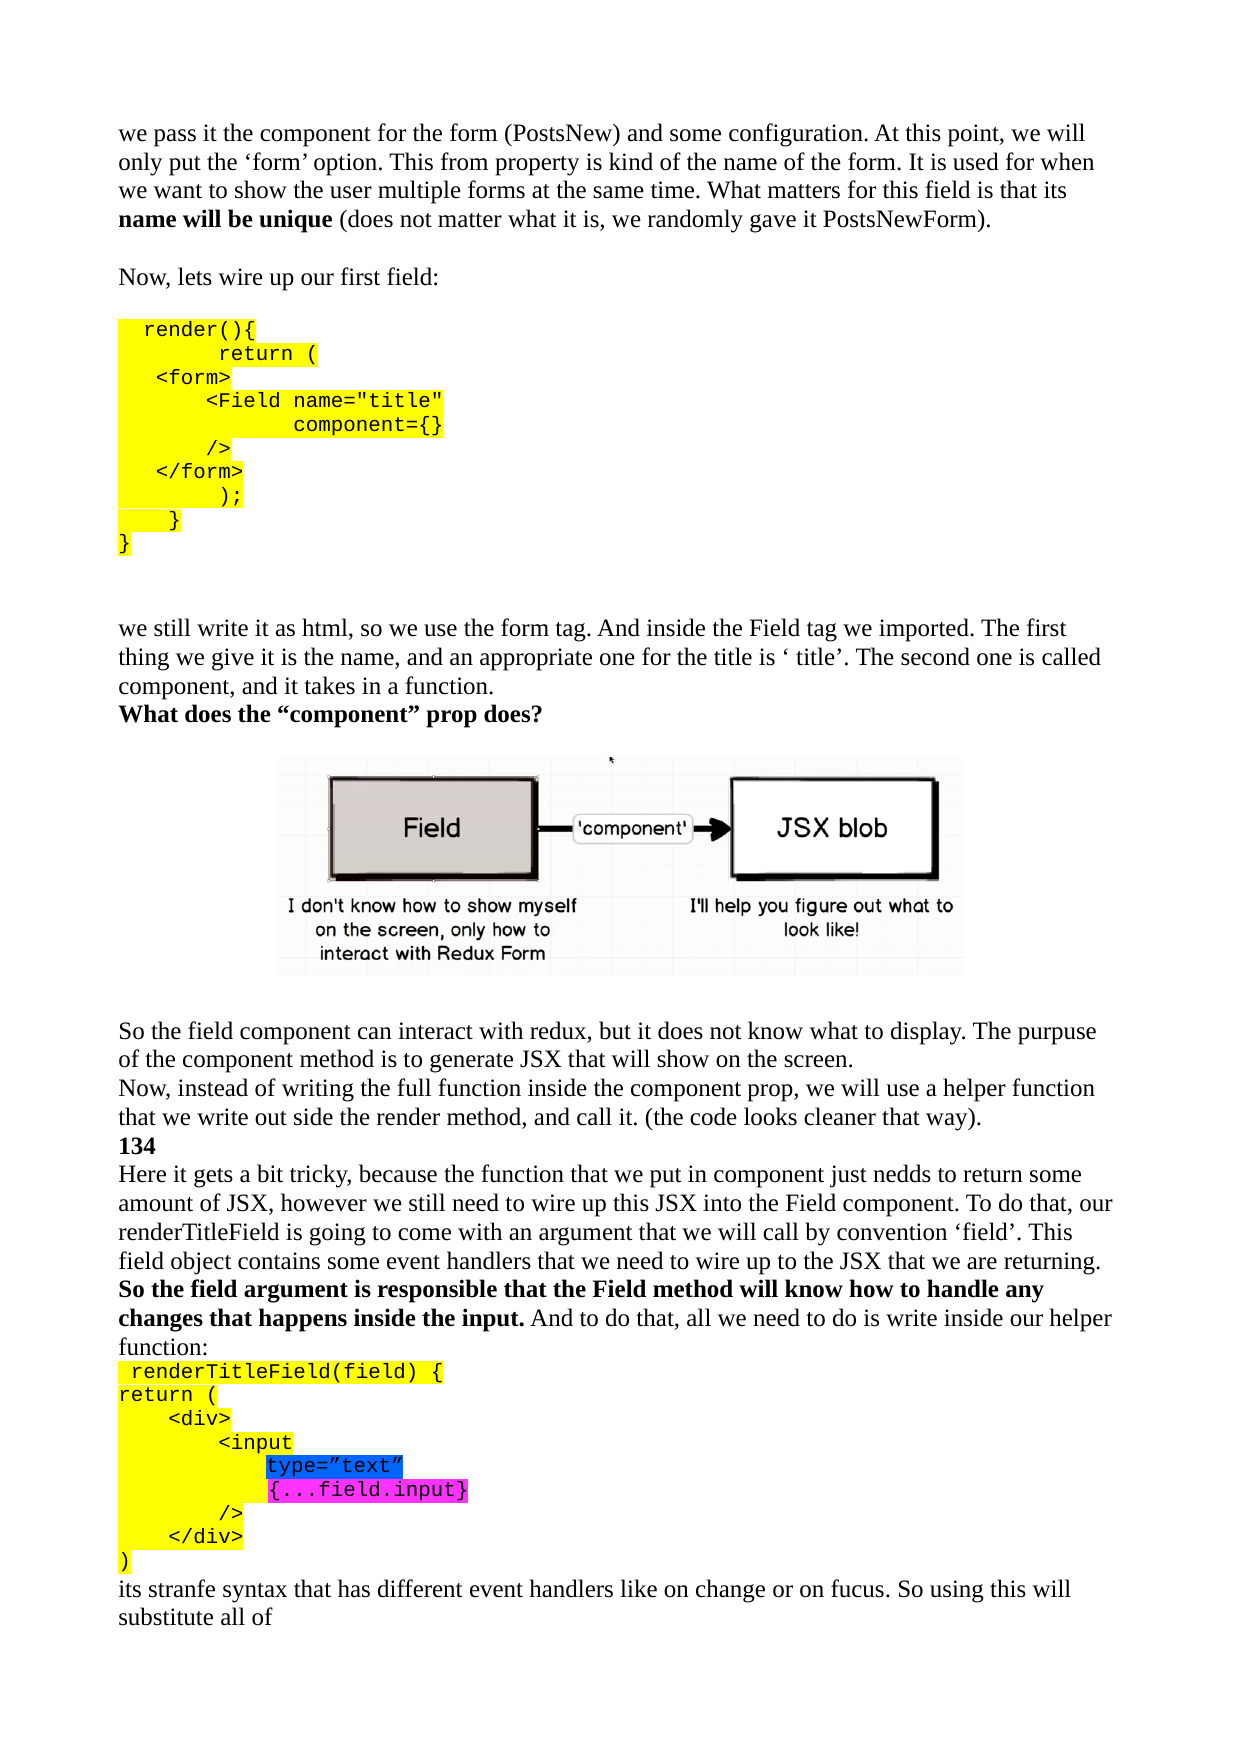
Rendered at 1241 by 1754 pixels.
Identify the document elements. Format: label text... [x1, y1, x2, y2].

text Now, instead of writing the full function inside the component prop, we will use a helper function that we write out side the render method, and call it. (the code looks cleaner that way). [118, 1073, 1122, 1131]
text Here it gets a bit tricky, because the function that we put in component just nedds to return some amount of JSX, however we still need to wire up this JSX into the Field component. To do that, our renderTitleField is going to come with an argument that we will call by convention ‘field’. This field object contains some event handlers that we need to wire up to the JSX that we are returning. So the field argument is responsible that the Field method will know how to handle any changes that happens inside the input. And to do that, all we need to do is write inside our helper function: [118, 1159, 1122, 1361]
text return ( [118, 1384, 1122, 1408]
text component={} [118, 414, 1122, 438]
text <Field name="title" [118, 390, 1122, 414]
text 134 [118, 1131, 1122, 1159]
text </form> [118, 461, 1122, 485]
text Now, lets wire up our first field: [118, 262, 1122, 291]
text /> [118, 438, 1122, 461]
text /> [118, 1503, 1122, 1526]
text ); [118, 485, 1122, 508]
text <div> [118, 1408, 1122, 1432]
text So the field component can interact with redux, but it does not know what to display. The purpuse of the component method is to generate JSX that will show on the screen. [118, 1016, 1122, 1073]
text its stranfe syntax that has different event handlers like on change or on fucus. So using this will substitute all of [118, 1574, 1122, 1631]
text } [118, 508, 1122, 532]
text type=”text” [118, 1455, 1122, 1479]
text <input [118, 1432, 1122, 1455]
text renderTitleField(field) { [118, 1361, 1122, 1384]
text } [118, 532, 1122, 556]
text What does the “component” prop does? [118, 699, 1122, 728]
text </div> [118, 1526, 1122, 1550]
text we pass it the component for the form (PostsNew) and some configuration. At this point, we will only put the ‘form’ option. This from property is kind of the name of the form. It is used for when we want to show the user multiple forms at the same time. What matters for this field is that its name will be unique (does not matter what it is, we randomly gave it PostsNewForm). [118, 118, 1122, 233]
picture [276, 757, 964, 976]
text render(){ [118, 319, 1122, 343]
text we still write it as html, so we use the form tag. And inside the Field tag we imported. The first thing we give it is the name, and an appropriate one for the title is ‘ title’. The second one is called component, and it takes in a function. [118, 613, 1122, 699]
text return ( [118, 343, 1122, 367]
text <form> [118, 367, 1122, 390]
text {...field.input} [118, 1479, 1122, 1503]
text ) [118, 1550, 1122, 1574]
